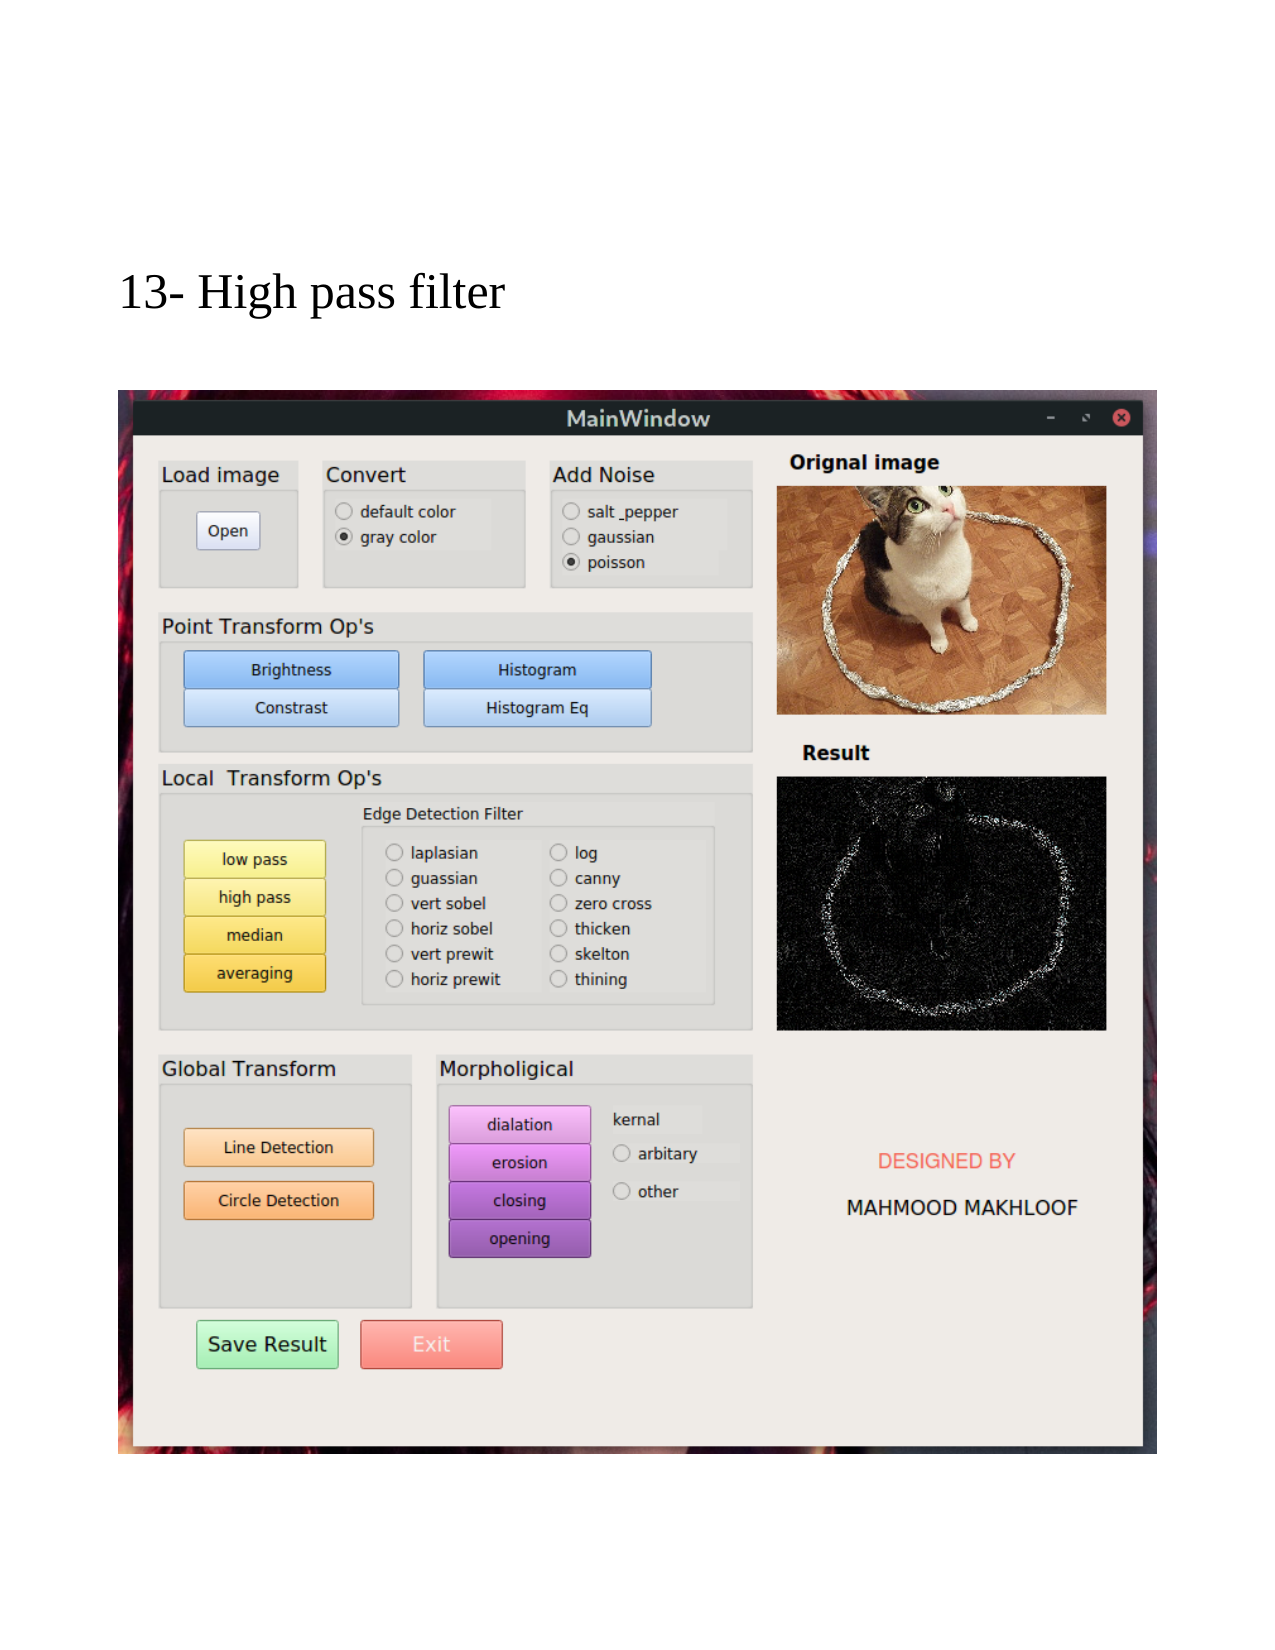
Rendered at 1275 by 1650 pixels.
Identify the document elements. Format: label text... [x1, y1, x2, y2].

picture [118, 390, 1157, 1454]
text 13- High pass filter [118, 262, 1157, 319]
